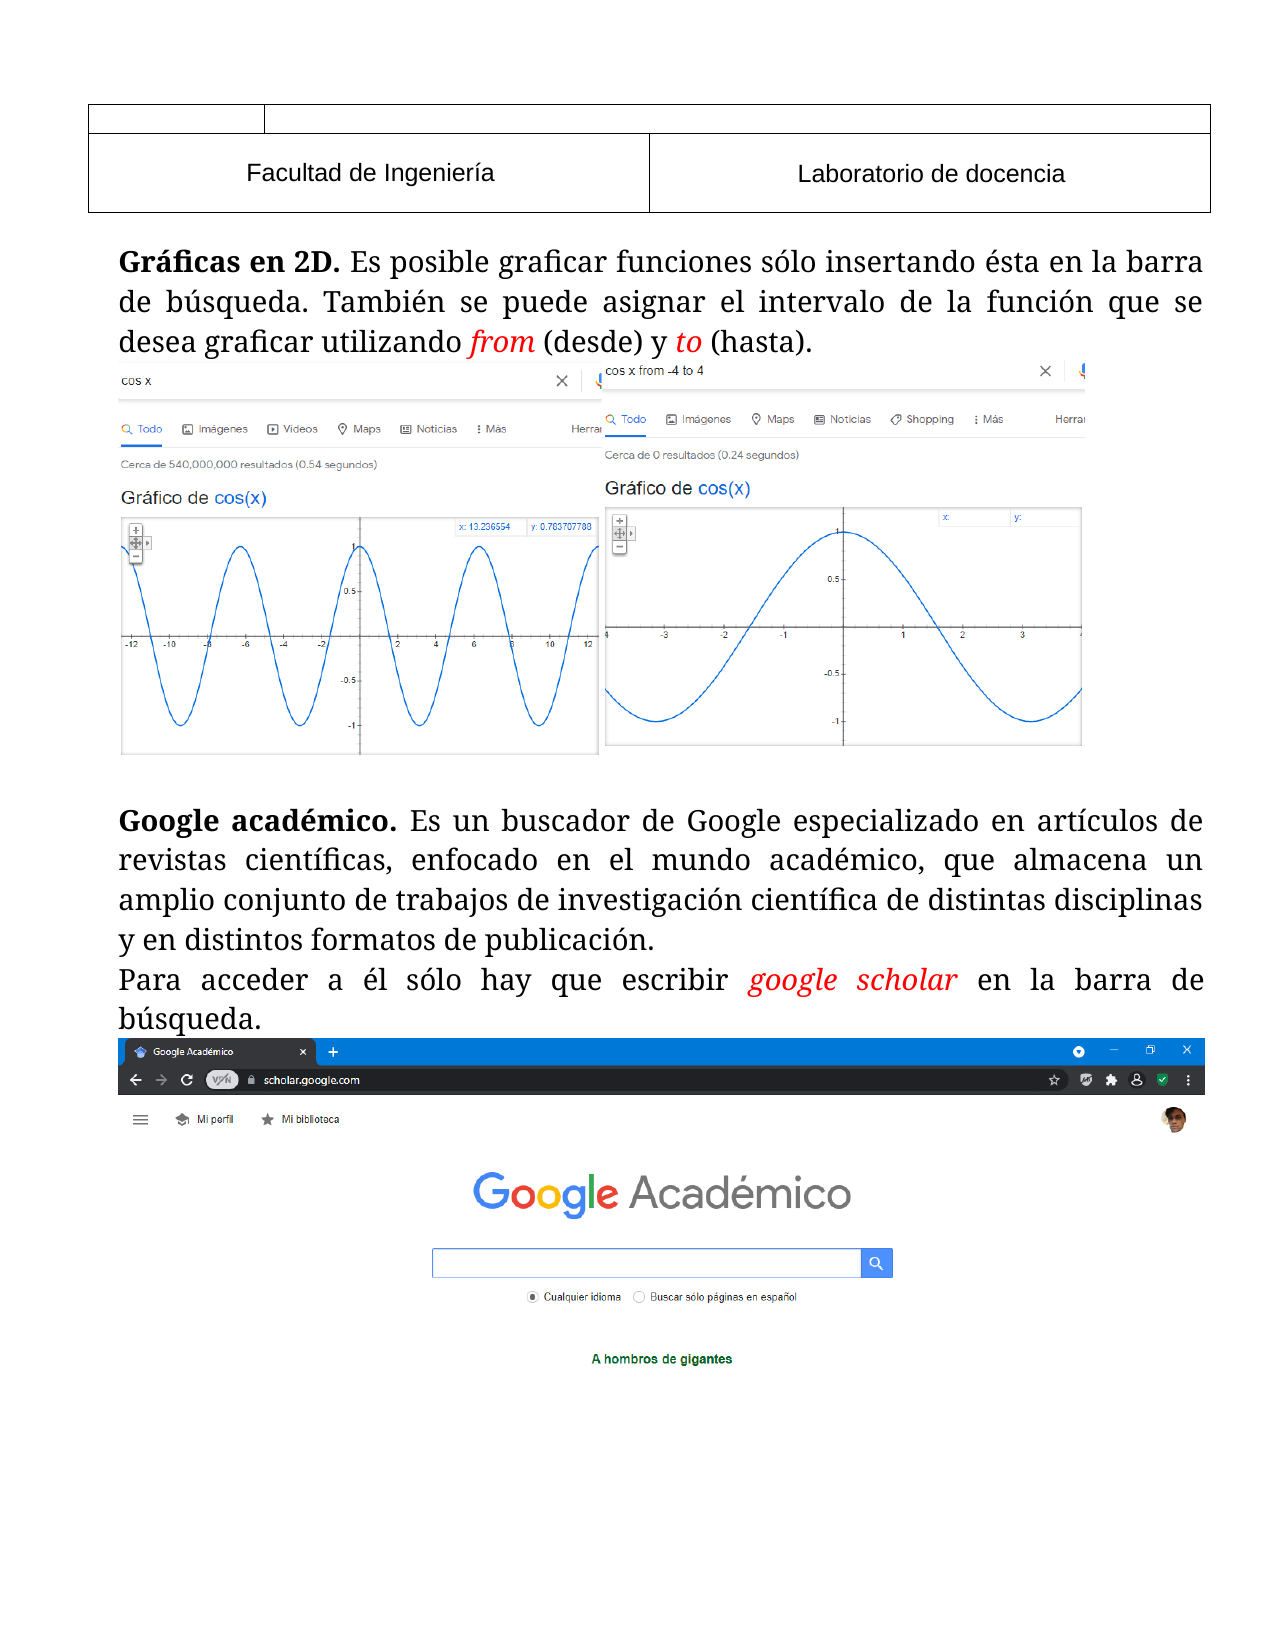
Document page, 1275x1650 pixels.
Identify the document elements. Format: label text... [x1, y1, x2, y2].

text Para acceder a él sólo hay que escribir google scholar en la barra de búsqueda. [118, 959, 169, 1038]
text Google académico. Es un buscador de Google especializado en artículos de revistas científicas, enfocado en el mundo académico, que almacena un amplio conjunto de trabajos de investigación científica de distintas disciplinas y en distintos formatos de publicación. [905, 800, 1119, 959]
text Gráficas en 2D. Es posible graficar funciones sólo insertando ésta en la barra de búsqueda. También se puede asignar el intervalo de la función que se desea graficar utilizando from (desde) y to (hasta). [118, 242, 284, 332]
text Gráficas en 2D. Es posible graficar funciones sólo insertando ésta en la barra de búsqueda. También se puede asignar el intervalo de la función que se desea graficar utilizando from (desde) y to (hasta). [143, 251, 310, 360]
text Google académico. Es un buscador de Google especializado en artículos de revistas científicas, enfocado en el mundo académico, que almacena un amplio conjunto de trabajos de investigación científica de distintas disciplinas y en distintos formatos de publicación. [717, 800, 858, 919]
table_header DESARROLLO [265, 105, 1210, 133]
text Gráficas en 2D. Es posible graficar funciones sólo insertando ésta en la barra de búsqueda. También se puede asignar el intervalo de la función que se desea graficar utilizando from (desde) y to (hasta). [298, 242, 494, 360]
text Para acceder a él sólo hay que escribir google scholar en la barra de búsqueda. [186, 959, 413, 1038]
text Google académico. Es un buscador de Google especializado en artículos de revistas científicas, enfocado en el mundo académico, que almacena un amplio conjunto de trabajos de investigación científica de distintas disciplinas y en distintos formatos de publicación. [643, 902, 755, 959]
table_cell Laboratorio de docencia [650, 134, 1210, 212]
text Gráficas en 2D. Es posible graficar funciones sólo insertando ésta en la barra de búsqueda. También se puede asignar el intervalo de la función que se desea graficar utilizando from (desde) y to (hasta). [1025, 242, 1205, 345]
table_cell Facultad de Ingeniería [89, 134, 649, 212]
text Google académico. Es un buscador de Google especializado en artículos de revistas científicas, enfocado en el mundo académico, que almacena un amplio conjunto de trabajos de investigación científica de distintas disciplinas y en distintos formatos de publicación. [824, 889, 999, 959]
text Para acceder a él sólo hay que escribir google scholar en la barra de búsqueda. [729, 959, 1119, 1038]
text Gráficas en 2D. Es posible graficar funciones sólo insertando ésta en la barra de búsqueda. También se puede asignar el intervalo de la función que se desea graficar utilizando from (desde) y to (hasta). [781, 242, 939, 360]
text Para acceder a él sólo hay que escribir google scholar en la barra de búsqueda. [593, 959, 789, 1000]
text Google académico. Es un buscador de Google especializado en artículos de revistas científicas, enfocado en el mundo académico, que almacena un amplio conjunto de trabajos de investigación científica de distintas disciplinas y en distintos formatos de publicación. [220, 800, 421, 959]
text Gráficas en 2D. Es posible graficar funciones sólo insertando ésta en la barra de búsqueda. También se puede asignar el intervalo de la función que se desea graficar utilizando from (desde) y to (hasta). [503, 242, 789, 345]
text Para acceder a él sólo hay que escribir google scholar en la barra de búsqueda. [1136, 959, 1205, 1038]
text Google académico. Es un buscador de Google especializado en artículos de revistas científicas, enfocado en el mundo académico, que almacena un amplio conjunto de trabajos de investigación científica de distintas disciplinas y en distintos formatos de publicación. [118, 800, 152, 959]
text Google académico. Es un buscador de Google especializado en artículos de revistas científicas, enfocado en el mundo académico, que almacena un amplio conjunto de trabajos de investigación científica de distintas disciplinas y en distintos formatos de publicación. [1145, 800, 1205, 959]
text Para acceder a él sólo hay que escribir google scholar en la barra de búsqueda. [220, 959, 314, 988]
text Para acceder a él sólo hay que escribir google scholar en la barra de búsqueda. [494, 974, 562, 1034]
table_header [89, 105, 264, 133]
text Google académico. Es un buscador de Google especializado en artículos de revistas científicas, enfocado en el mundo académico, que almacena un amplio conjunto de trabajos de investigación científica de distintas disciplinas y en distintos formatos de publicación. [533, 910, 648, 959]
text Google académico. Es un buscador de Google especializado en artículos de revistas científicas, enfocado en el mundo académico, que almacena un amplio conjunto de trabajos de investigación científica de distintas disciplinas y en distintos formatos de publicación. [754, 893, 836, 959]
text Gráficas en 2D. Es posible graficar funciones sólo insertando ésta en la barra de búsqueda. También se puede asignar el intervalo de la función que se desea graficar utilizando from (desde) y to (hasta). [926, 242, 1183, 361]
text Para acceder a él sólo hay que escribir google scholar en la barra de búsqueda. [563, 959, 648, 987]
